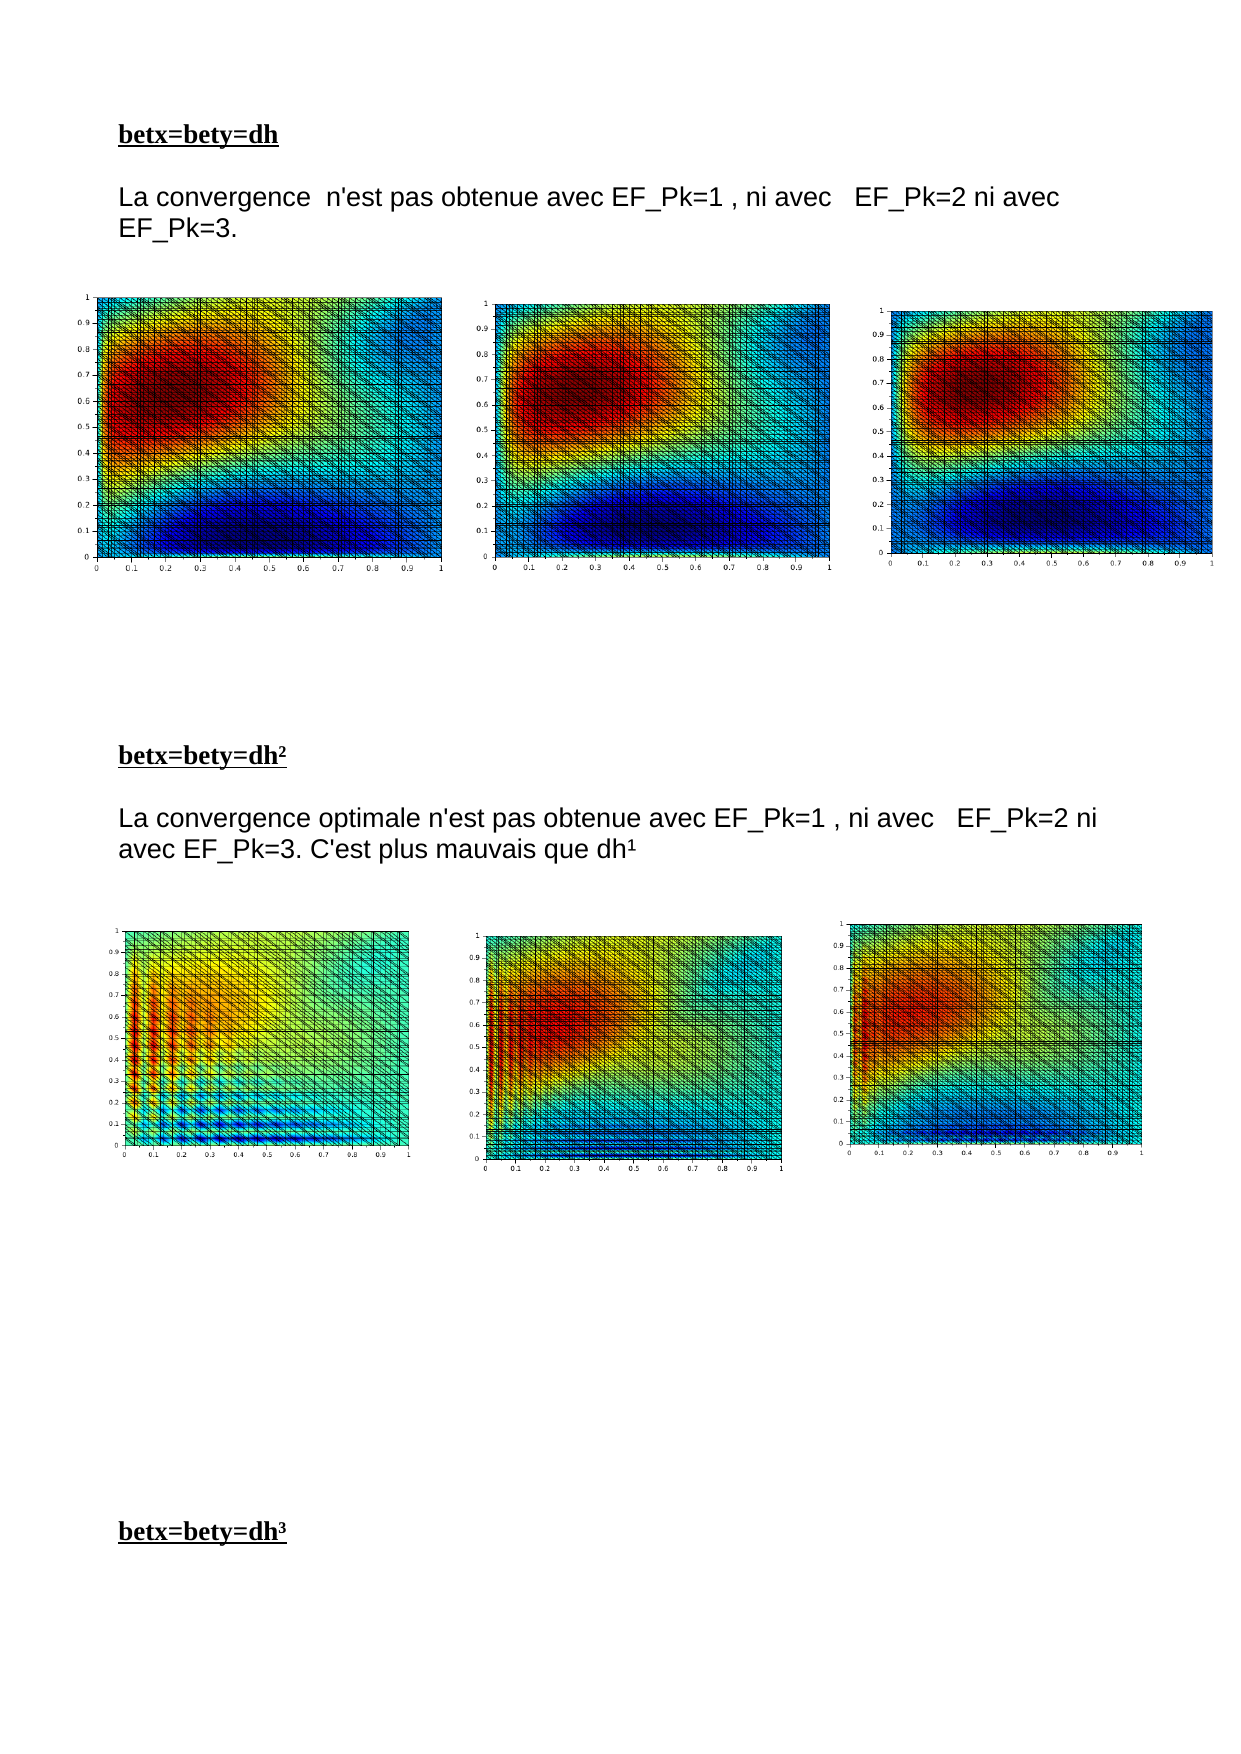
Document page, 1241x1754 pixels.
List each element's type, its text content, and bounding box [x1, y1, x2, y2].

text betx=bety=dh² [118, 739, 1122, 771]
subtitle La convergence optimale n'est pas obtenue avec EF_Pk=1 , ni avec EF_Pk=2 ni avec EF_Pk=3. C'est plus mauvais que dh¹ [118, 802, 1122, 865]
picture [445, 916, 813, 1184]
subtitle La convergence n'est pas obtenue avec EF_Pk=1 , ni avec EF_Pk=2 ni avec EF_Pk=3. [118, 181, 1122, 243]
picture [824, 908, 1166, 1172]
picture [856, 300, 1240, 580]
text betx=bety=dh³ [118, 1515, 1122, 1546]
picture [62, 282, 850, 584]
text betx=bety=dh [118, 118, 1122, 149]
picture [88, 914, 430, 1169]
